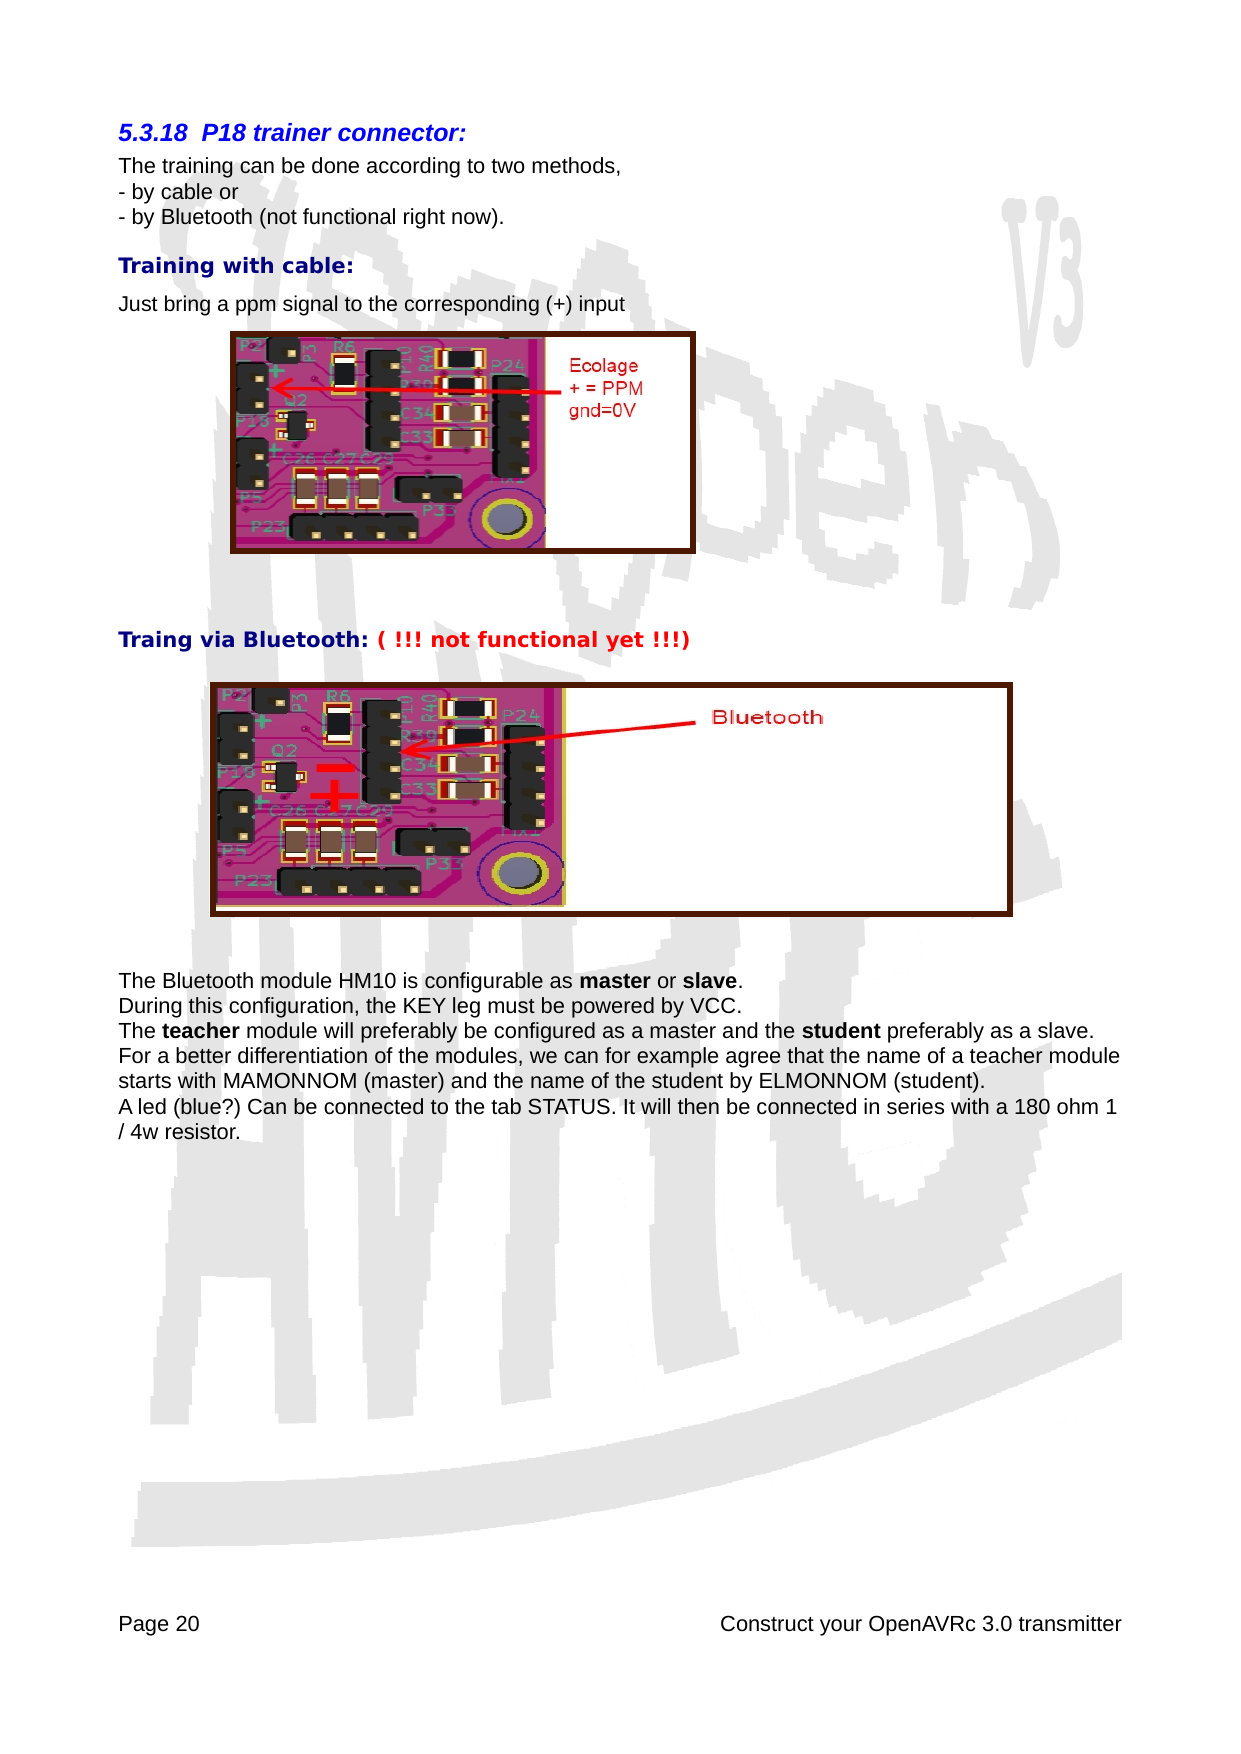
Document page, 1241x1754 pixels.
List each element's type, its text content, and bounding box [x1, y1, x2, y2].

subtitle 5.3.18 P18 trainer connector: [118, 118, 1122, 147]
text For a better differentiation of the modules, we can for example agree that the name of a teacher module starts with MAMONNOM (master) and the name of the student by ELMONNOM (student). [118, 1043, 1122, 1094]
subtitle Training with cable: [118, 254, 1122, 279]
text A led (blue?) Can be connected to the tab STATUS. It will then be connected in series with a 180 ohm 1 / 4w resistor. [118, 1094, 1122, 1144]
picture [236, 337, 690, 548]
picture [216, 688, 1007, 911]
text The Bluetooth module HM10 is configurable as master or slave. [118, 968, 1122, 993]
text Just bring a ppm signal to the corresponding (+) input [118, 291, 1122, 316]
text The teacher module will preferably be configured as a master and the student preferably as a slave. [118, 1018, 1122, 1043]
text - by Bluetooth (not functional right now). [118, 204, 1122, 229]
text During this configuration, the KEY leg must be powered by VCC. [118, 993, 1122, 1018]
text - by cable or [118, 178, 1122, 204]
text The training can be done according to two methods, [118, 153, 1122, 178]
subtitle Traing via Bluetooth: ( !!! not functional yet !!!) [118, 628, 1122, 653]
